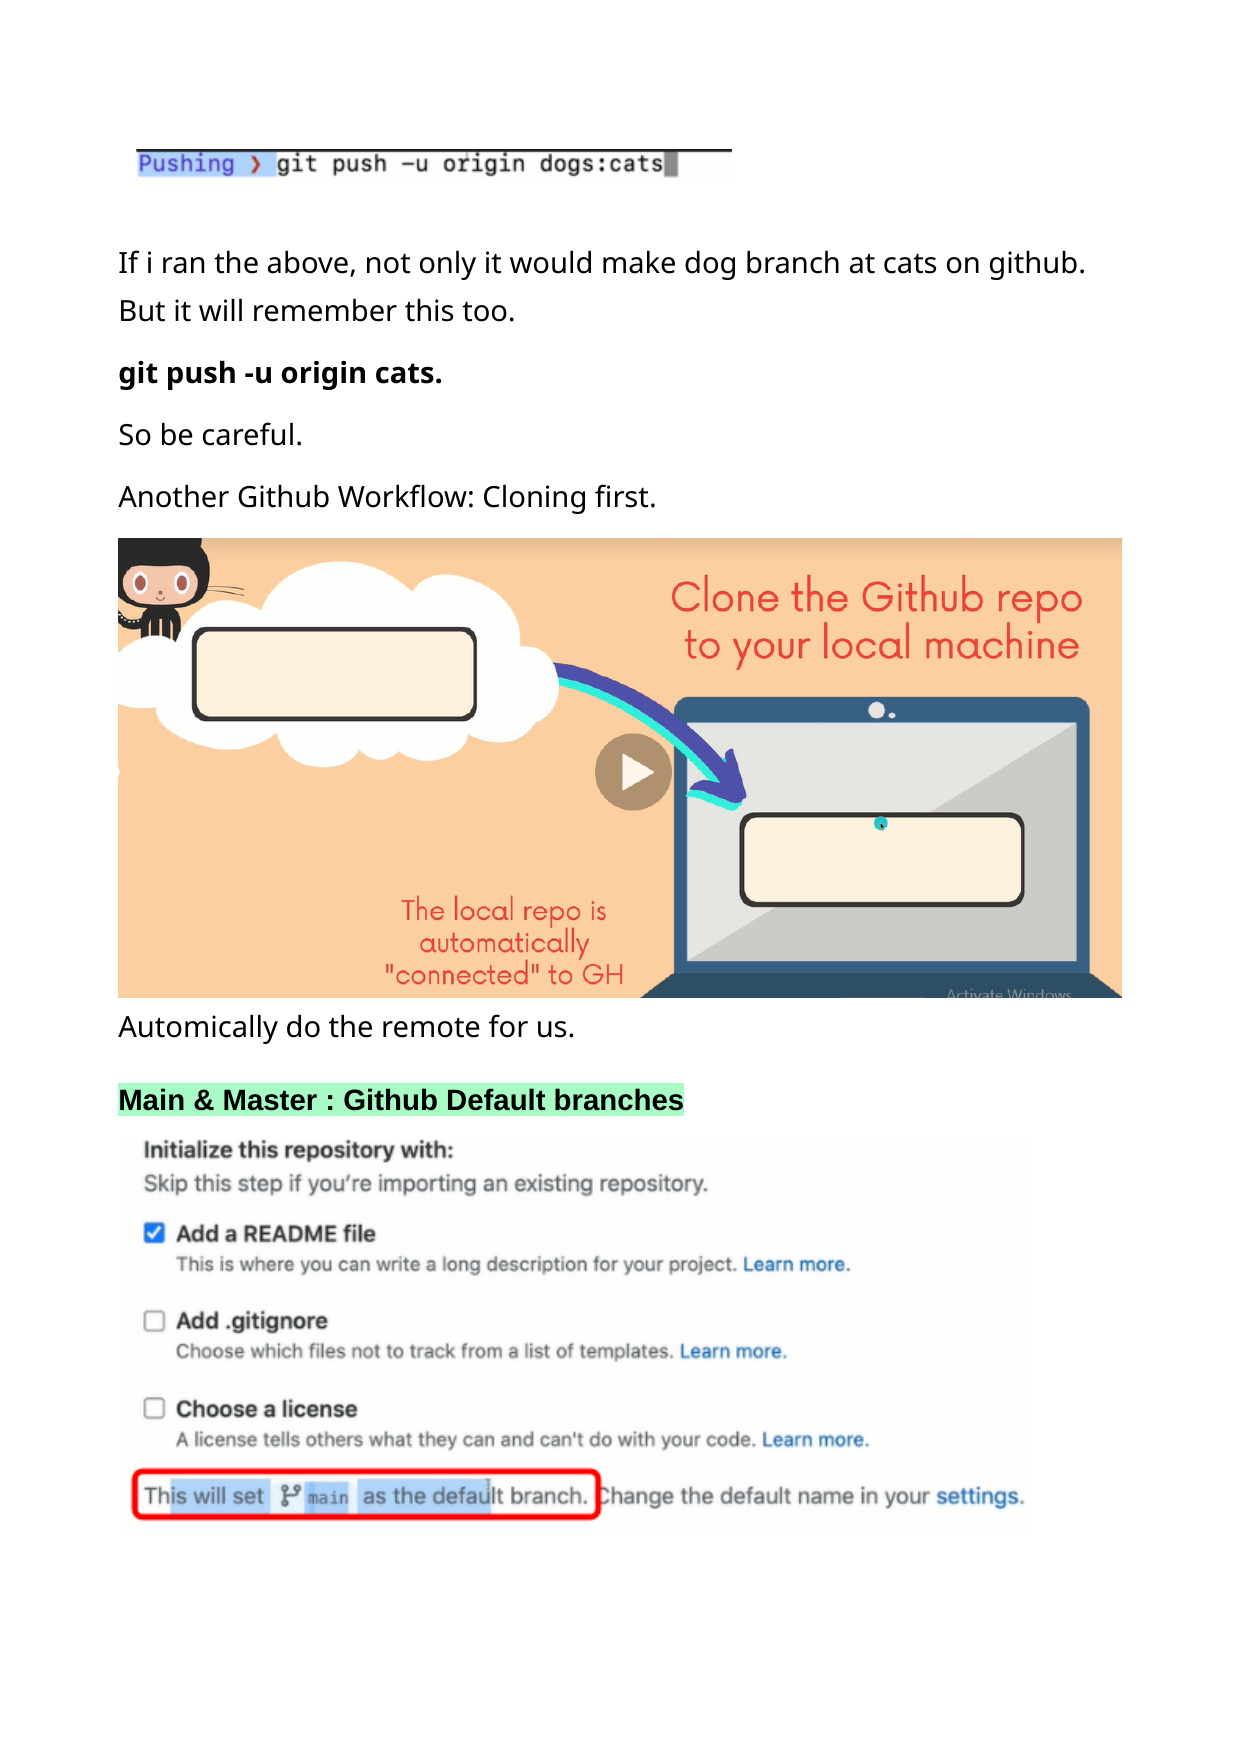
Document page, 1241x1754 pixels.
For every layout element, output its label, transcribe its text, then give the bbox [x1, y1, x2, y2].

text Automically do the remote for us. [118, 998, 1122, 1046]
text So be careful. [118, 414, 1122, 454]
picture [118, 538, 1123, 998]
picture [136, 149, 732, 181]
text git push -u origin cats. [118, 352, 1122, 392]
subtitle Main & Master : Github Default branches [684, 1083, 1122, 1116]
text If i ran the above, not only it would make dog branch at cats on github. But it will remember this too. [118, 242, 1122, 330]
picture [125, 1139, 1031, 1540]
text Another Github Workflow: Cloning first. [118, 477, 1122, 516]
